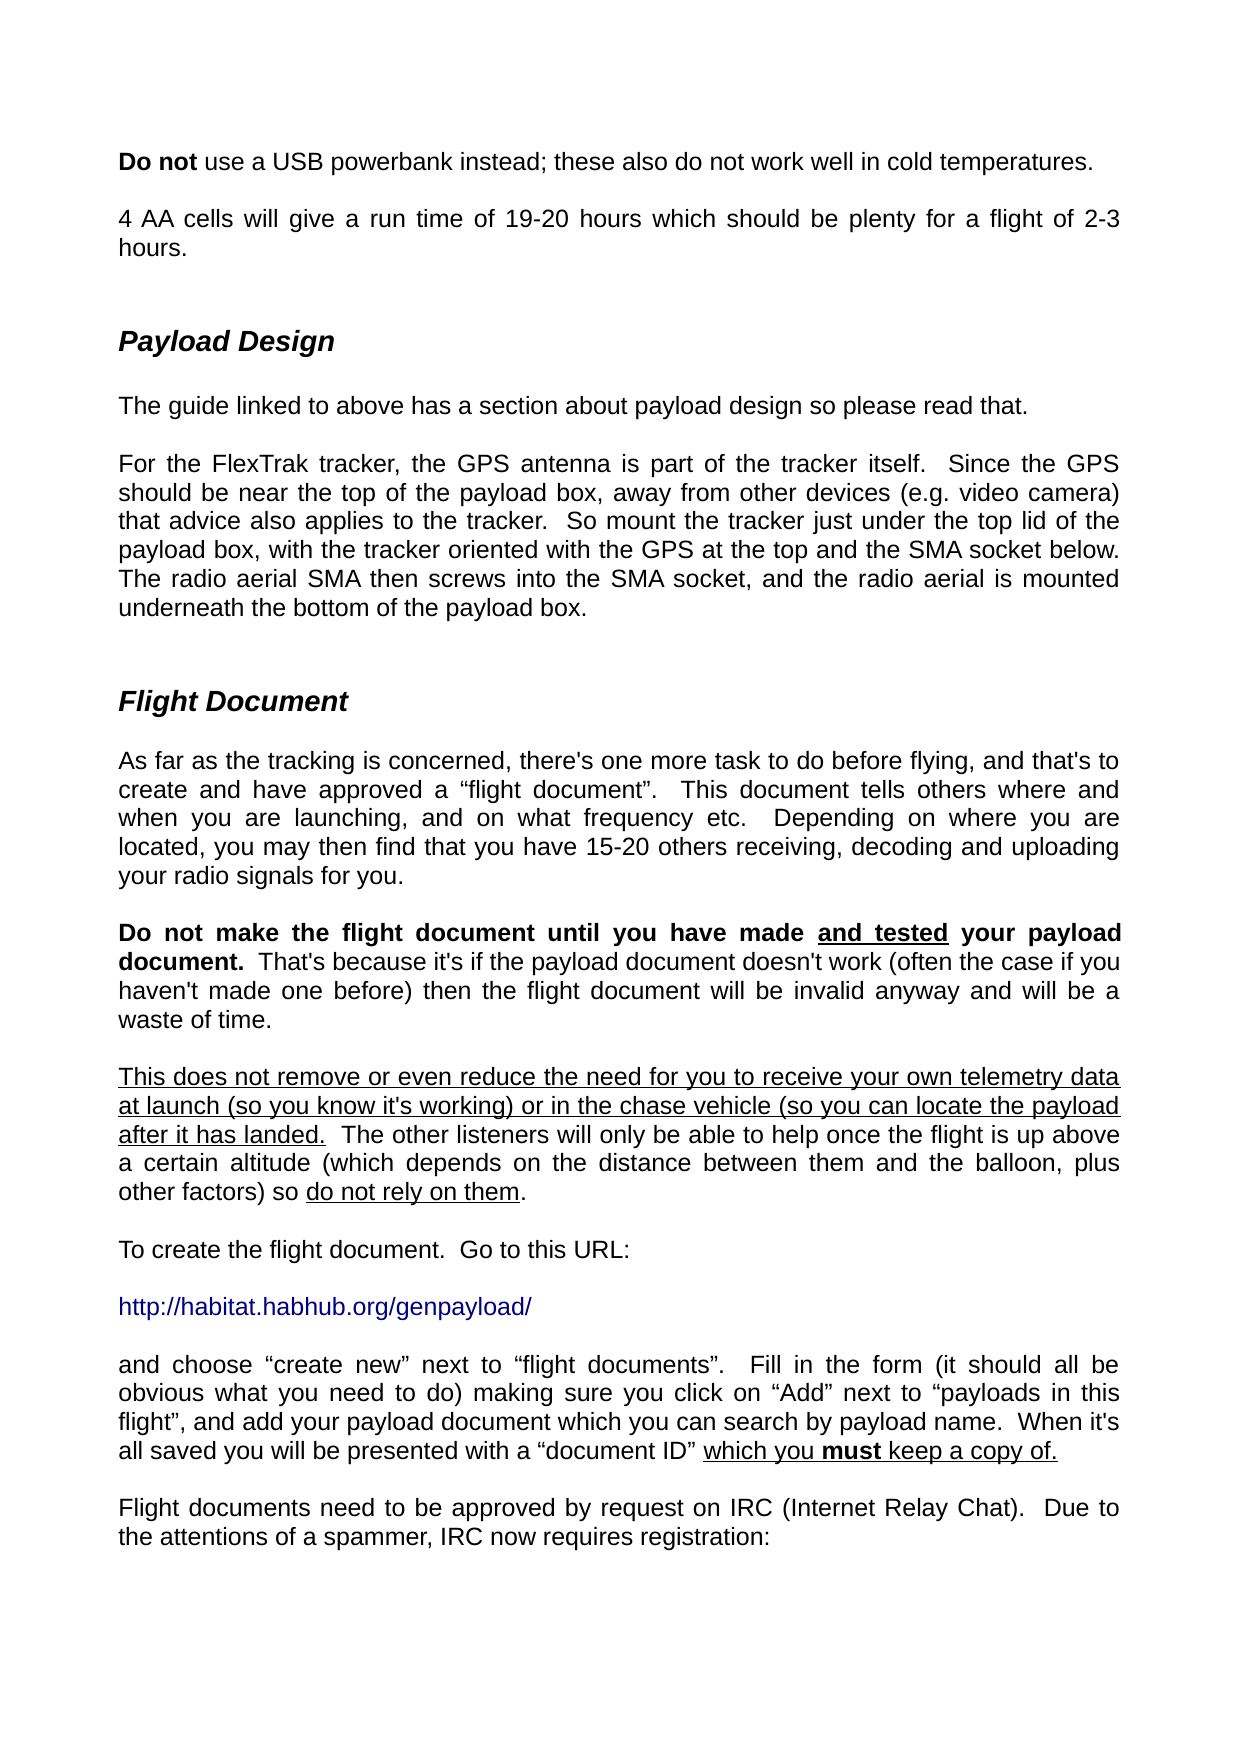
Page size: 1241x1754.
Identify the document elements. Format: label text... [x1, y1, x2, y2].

text http://habitat.habhub.org/genpayload/ [118, 1292, 1122, 1321]
text and choose “create new” next to “flight documents”. Fill in the form (it should all be obvious what you need to do) making sure you click on “Add” next to “payloads in this flight”, and add your payload document which you can search by payload name. When it's all saved you will be presented with a “document ID” which you must keep a copy of. [118, 1349, 1122, 1464]
text As far as the tracking is concerned, there's one more task to do before flying, and that's to create and have approved a “flight document”. This document tells others where and when you are launching, and on what frequency etc. Depending on where you are located, you may then find that you have 15-20 others receiving, decoding and uploading your radio signals for you. [118, 746, 1122, 889]
text 4 AA cells will give a run time of 19-20 hours which should be plenty for a flight of 2-3 hours. [118, 204, 1122, 262]
text Payload Design [118, 324, 1122, 358]
text Flight documents need to be approved by request on IRC (Internet Relay Chat). Due to the attentions of a spammer, IRC now requires registration: [118, 1493, 1122, 1551]
text Do not use a USB powerbank instead; these also do not work well in cold temperatures. [118, 147, 1122, 176]
text Flight Document [118, 683, 1122, 717]
text Do not make the flight document until you have made and tested your payload document. That's because it's if the payload document doesn't work (often the case if you haven't made one before) then the flight document will be invalid anyway and will be a waste of time. [118, 918, 1122, 1033]
text This does not remove or even reduce the need for you to receive your own telemetry data at launch (so you know it's working) or in the chase vehicle (so you can locate the payload after it has landed. The other listeners will only be able to help once the flight is up above a certain altitude (which depends on the distance between them and the balloon, plus other factors) so do not rely on them. [118, 1062, 1122, 1206]
text For the FlexTrak tracker, the GPS antenna is part of the tracker itself. Since the GPS should be near the top of the payload box, away from other devices (e.g. video camera) that advice also applies to the tracker. So mount the tracker just under the top lid of the payload box, with the tracker oriented with the GPS at the top and the SMA socket below. The radio aerial SMA then screws into the SMA socket, and the radio aerial is mounted underneath the bottom of the payload box. [118, 449, 1122, 621]
text The guide linked to above has a section about payload design so please read that. [118, 391, 1122, 420]
text To create the flight document. Go to this URL: [118, 1234, 1122, 1263]
